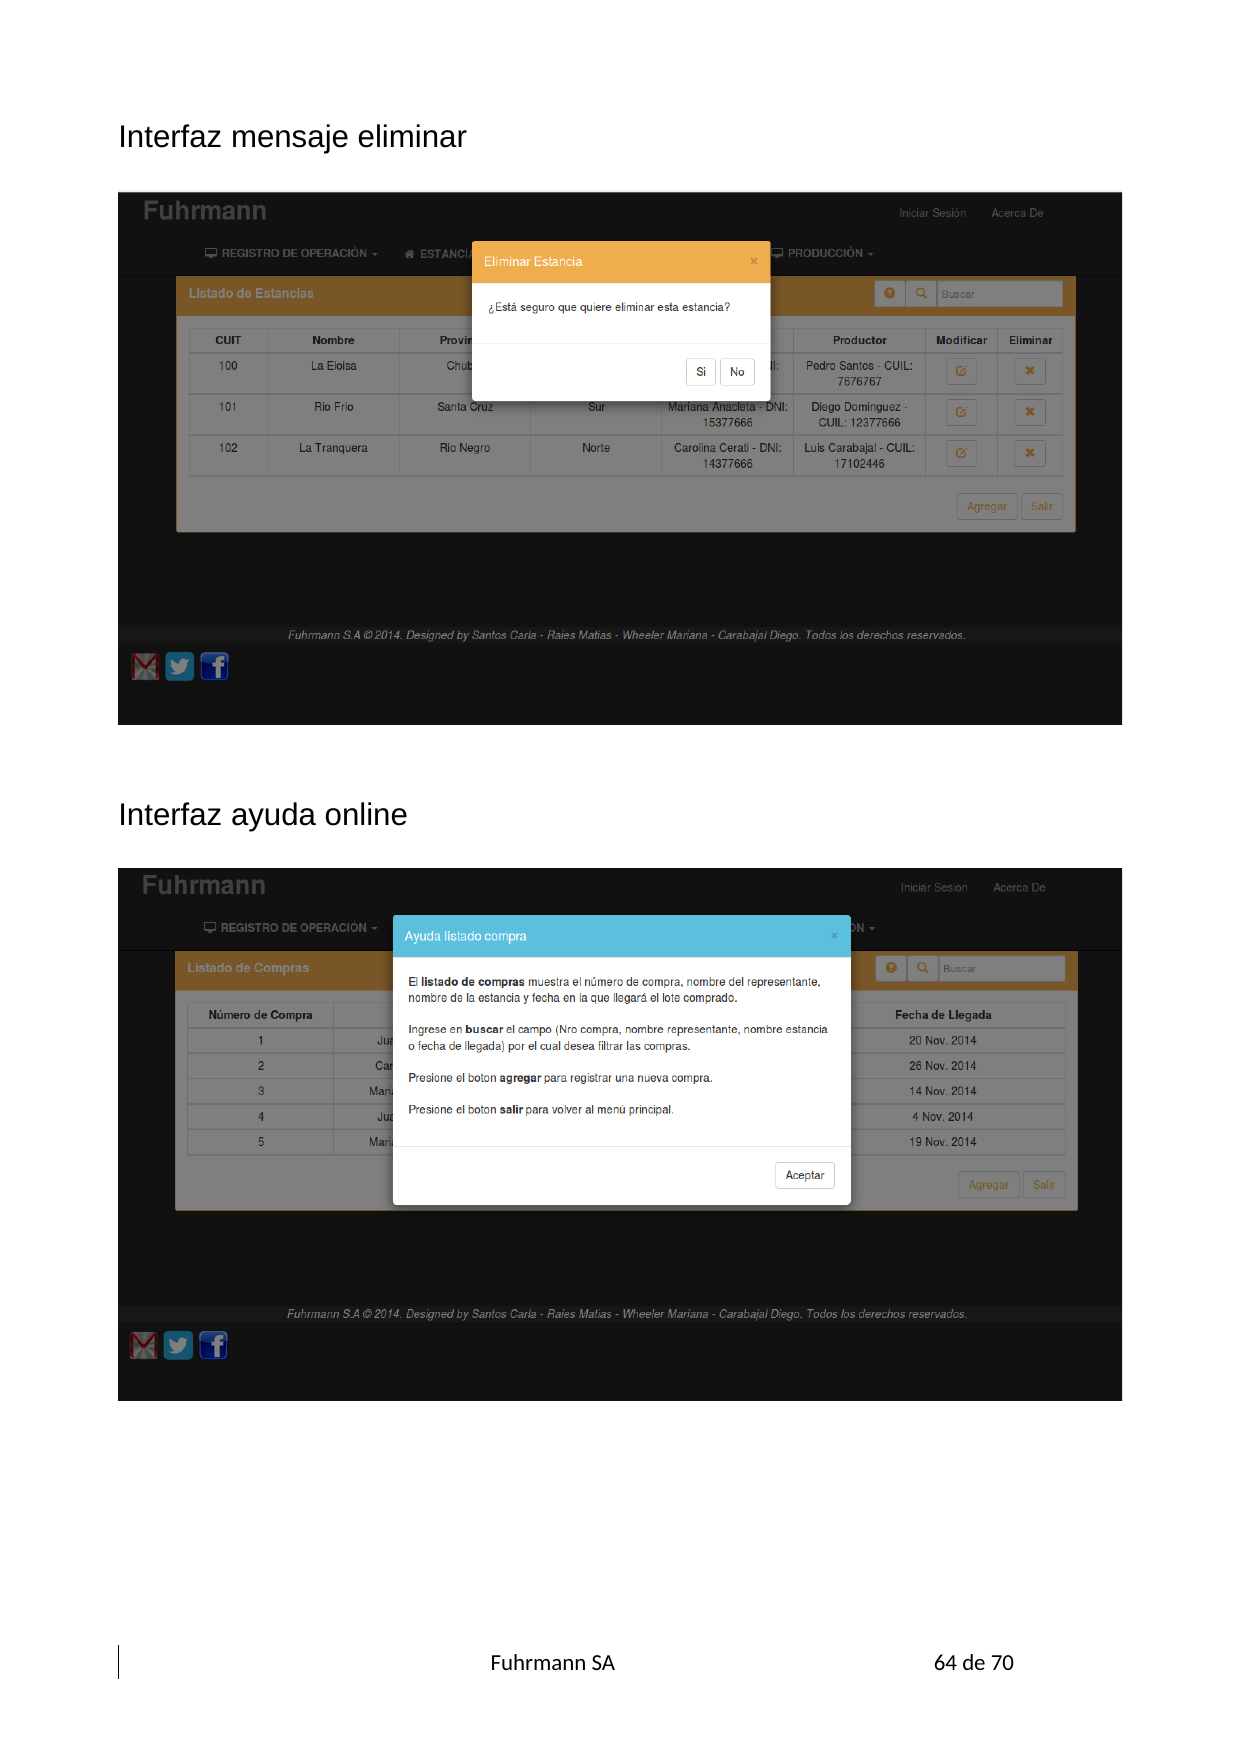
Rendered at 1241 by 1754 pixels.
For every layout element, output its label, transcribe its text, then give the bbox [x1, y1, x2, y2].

text Interfaz ayuda online [118, 796, 1122, 832]
picture [118, 868, 1123, 1401]
picture [118, 190, 1123, 725]
text Interfaz mensaje eliminar [118, 118, 1122, 154]
